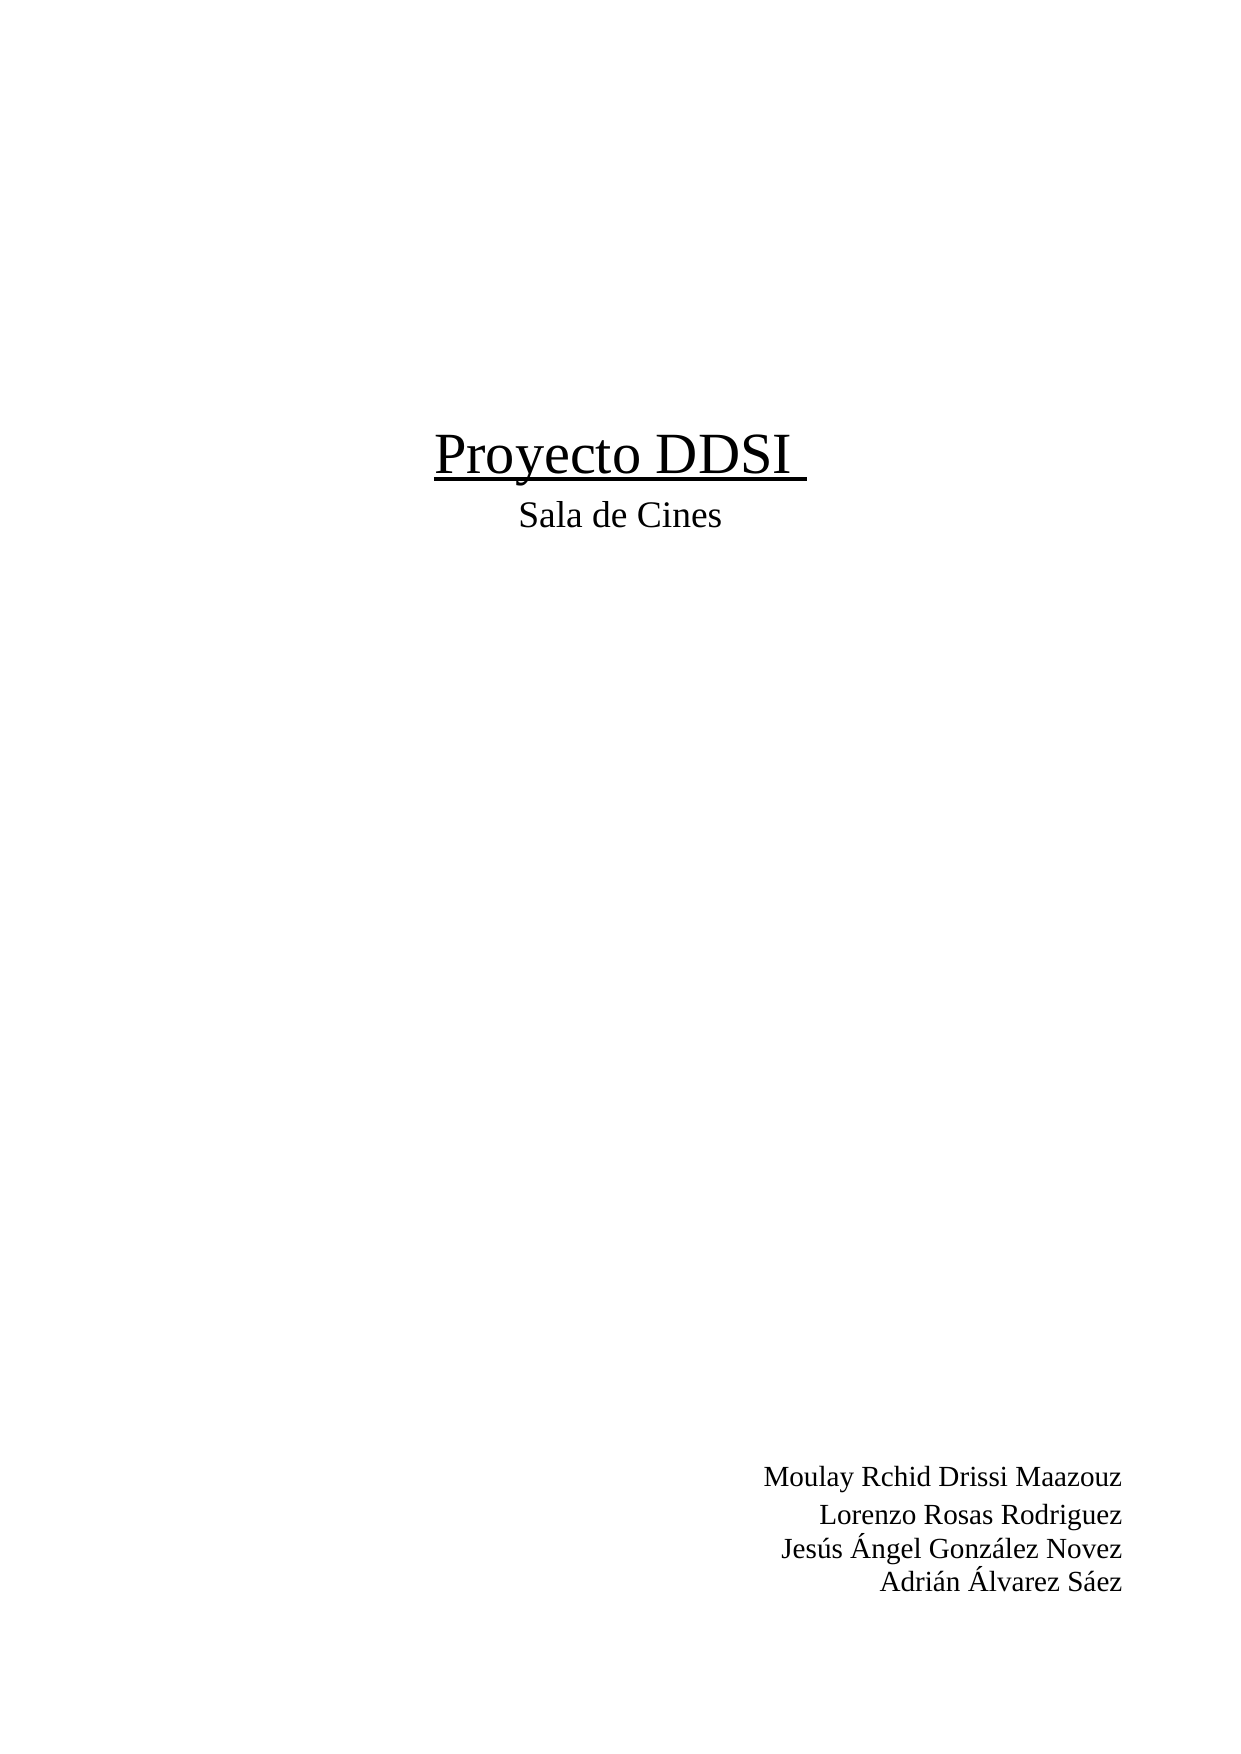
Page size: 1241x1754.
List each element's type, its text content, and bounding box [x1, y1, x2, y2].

subtitle Sala de Cines [118, 493, 1122, 536]
list Jesús Ángel González Novez [156, 1531, 1122, 1564]
text Moulay Rchid Drissi Maazouz [118, 1459, 1122, 1492]
title Proyecto DDSI [118, 419, 1122, 486]
list Lorenzo Rosas Rodriguez [156, 1497, 1122, 1531]
list Adrián Álvarez Sáez [156, 1564, 1122, 1598]
